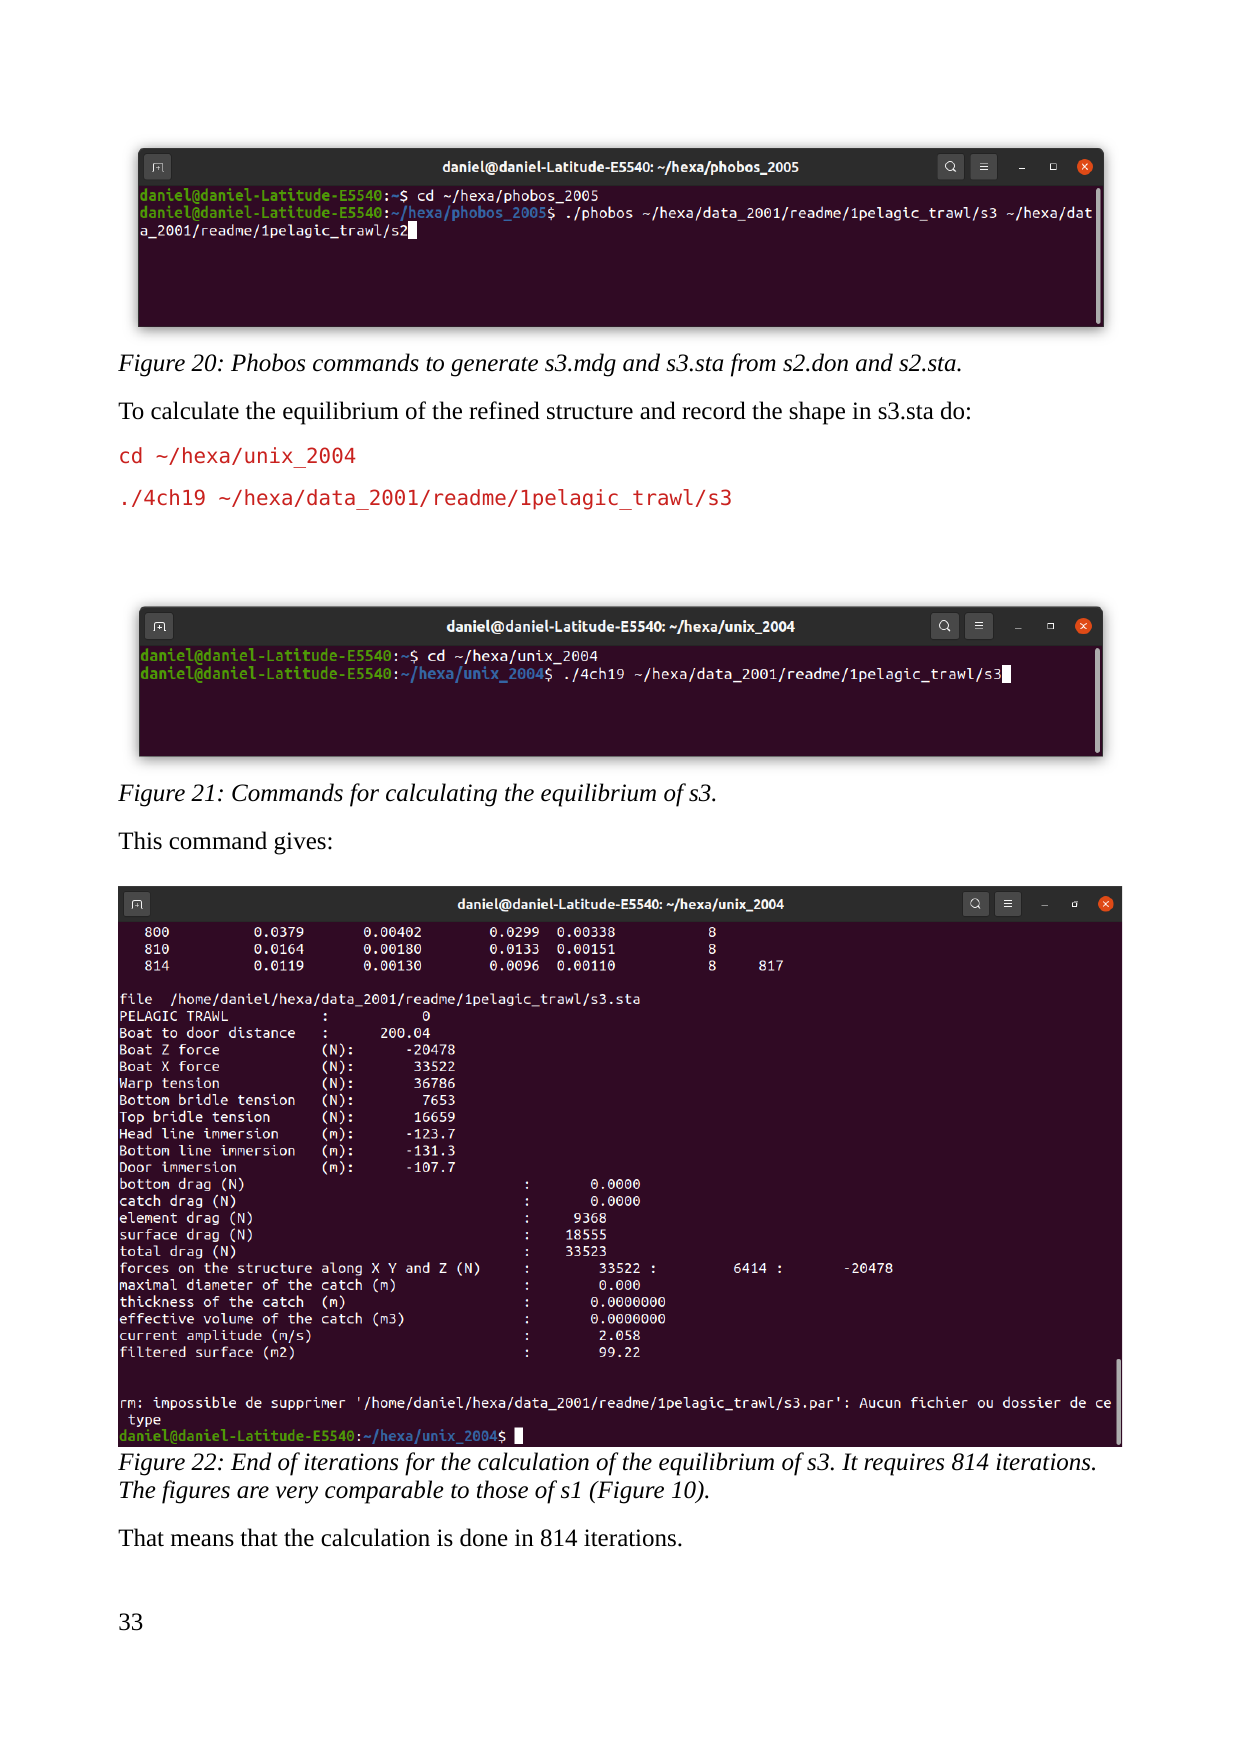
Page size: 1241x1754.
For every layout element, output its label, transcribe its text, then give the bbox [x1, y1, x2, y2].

text Figure 21: Commands for calculating the equilibrium of s3. [118, 779, 1122, 807]
picture [118, 588, 1123, 779]
text ./4ch19 ~/hexa/data_2001/readme/1pelagic_trawl/s3 [118, 486, 1122, 510]
text To calculate the equilibrium of the refined structure and record the shape in s3.sta do: [118, 396, 1122, 425]
picture [118, 130, 1123, 349]
text cd ~/hexa/unix_2004 [118, 444, 1122, 468]
text Figure 20: Phobos commands to generate s3.mdg and s3.sta from s2.don and s2.sta. [118, 349, 1122, 377]
text Figure 22: End of iterations for the calculation of the equilibrium of s3. It requires 814 iterations. The figures are very comparable to those of s1 (Figure 10). [118, 1447, 1122, 1504]
text This command gives: [118, 826, 1122, 855]
picture [118, 886, 1123, 1447]
text That means that the calculation is done in 814 iterations. [118, 1523, 1122, 1552]
